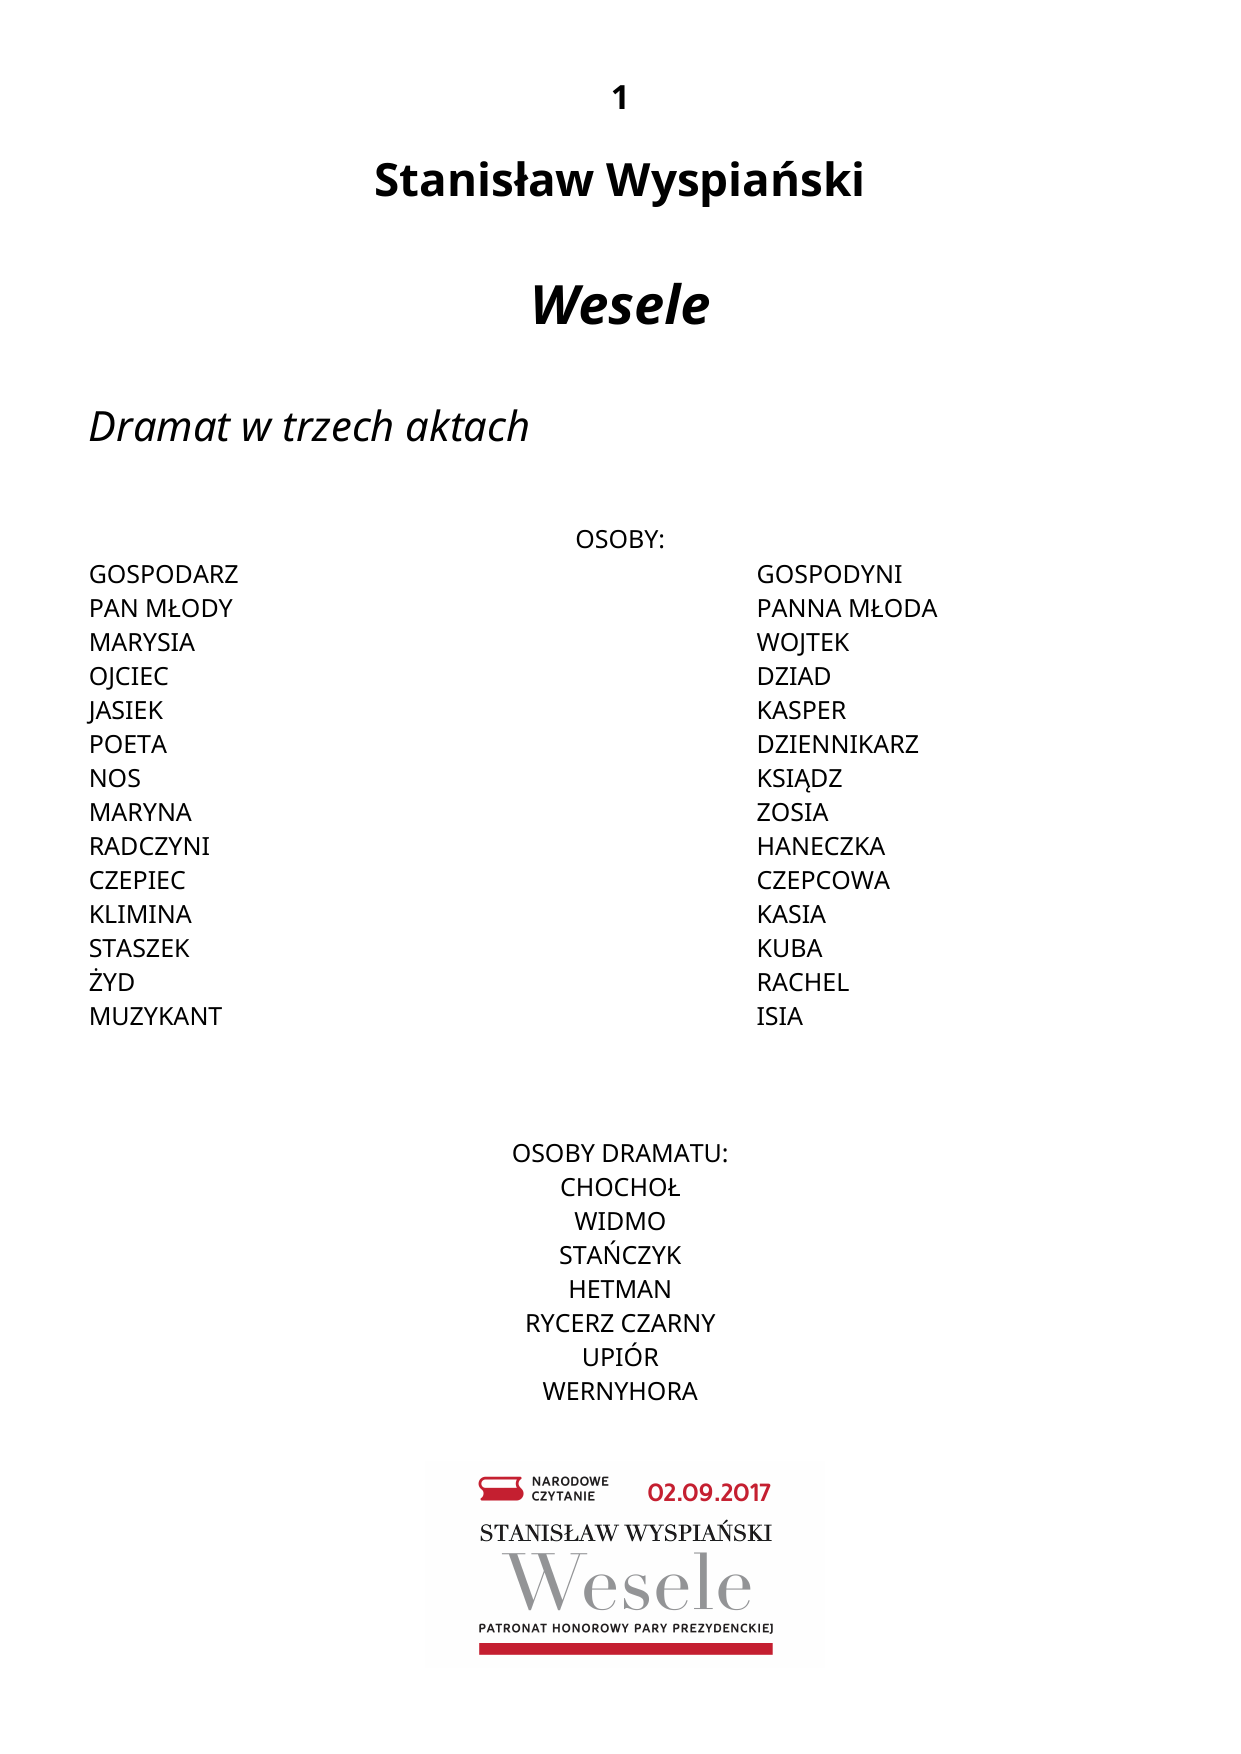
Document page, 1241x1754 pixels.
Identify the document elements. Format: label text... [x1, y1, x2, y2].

text Stanisław Wyspiański [88, 148, 1152, 210]
text MARYNA ZOSIA [88, 795, 1152, 829]
text WIDMO [88, 1203, 1152, 1237]
text UPIÓR [88, 1340, 1152, 1374]
text STAŃCZYK [88, 1237, 1152, 1272]
text ŻYD RACHEL [88, 965, 1152, 999]
text Wesele [88, 267, 1152, 341]
text RADCZYNI HANECZKA [88, 829, 1152, 863]
text NOS KSIĄDZ [88, 761, 1152, 795]
text OSOBY DRAMATU: [88, 1135, 1152, 1169]
text CHOCHOŁ [88, 1169, 1152, 1203]
text STASZEK KUBA [88, 931, 1152, 965]
text KLIMINA KASIA [88, 897, 1152, 931]
text CZEPIEC CZEPCOWA [88, 863, 1152, 897]
text OSOBY: [88, 522, 1152, 556]
picture [425, 1461, 825, 1668]
text POETA DZIENNIKARZ [88, 727, 1152, 761]
text GOSPODARZ GOSPODYNI [88, 556, 1152, 590]
text Dramat w trzech aktach [88, 397, 1152, 454]
text MARYSIA WOJTEK [88, 624, 1152, 658]
text RYCERZ CZARNY [88, 1306, 1152, 1340]
text HETMAN [88, 1272, 1152, 1306]
text MUZYKANT ISIA [88, 999, 1152, 1033]
text OJCIEC DZIAD [88, 658, 1152, 692]
text PAN MŁODY PANNA MŁODA [88, 590, 1152, 624]
text WERNYHORA [88, 1374, 1152, 1408]
text JASIEK KASPER [88, 692, 1152, 727]
